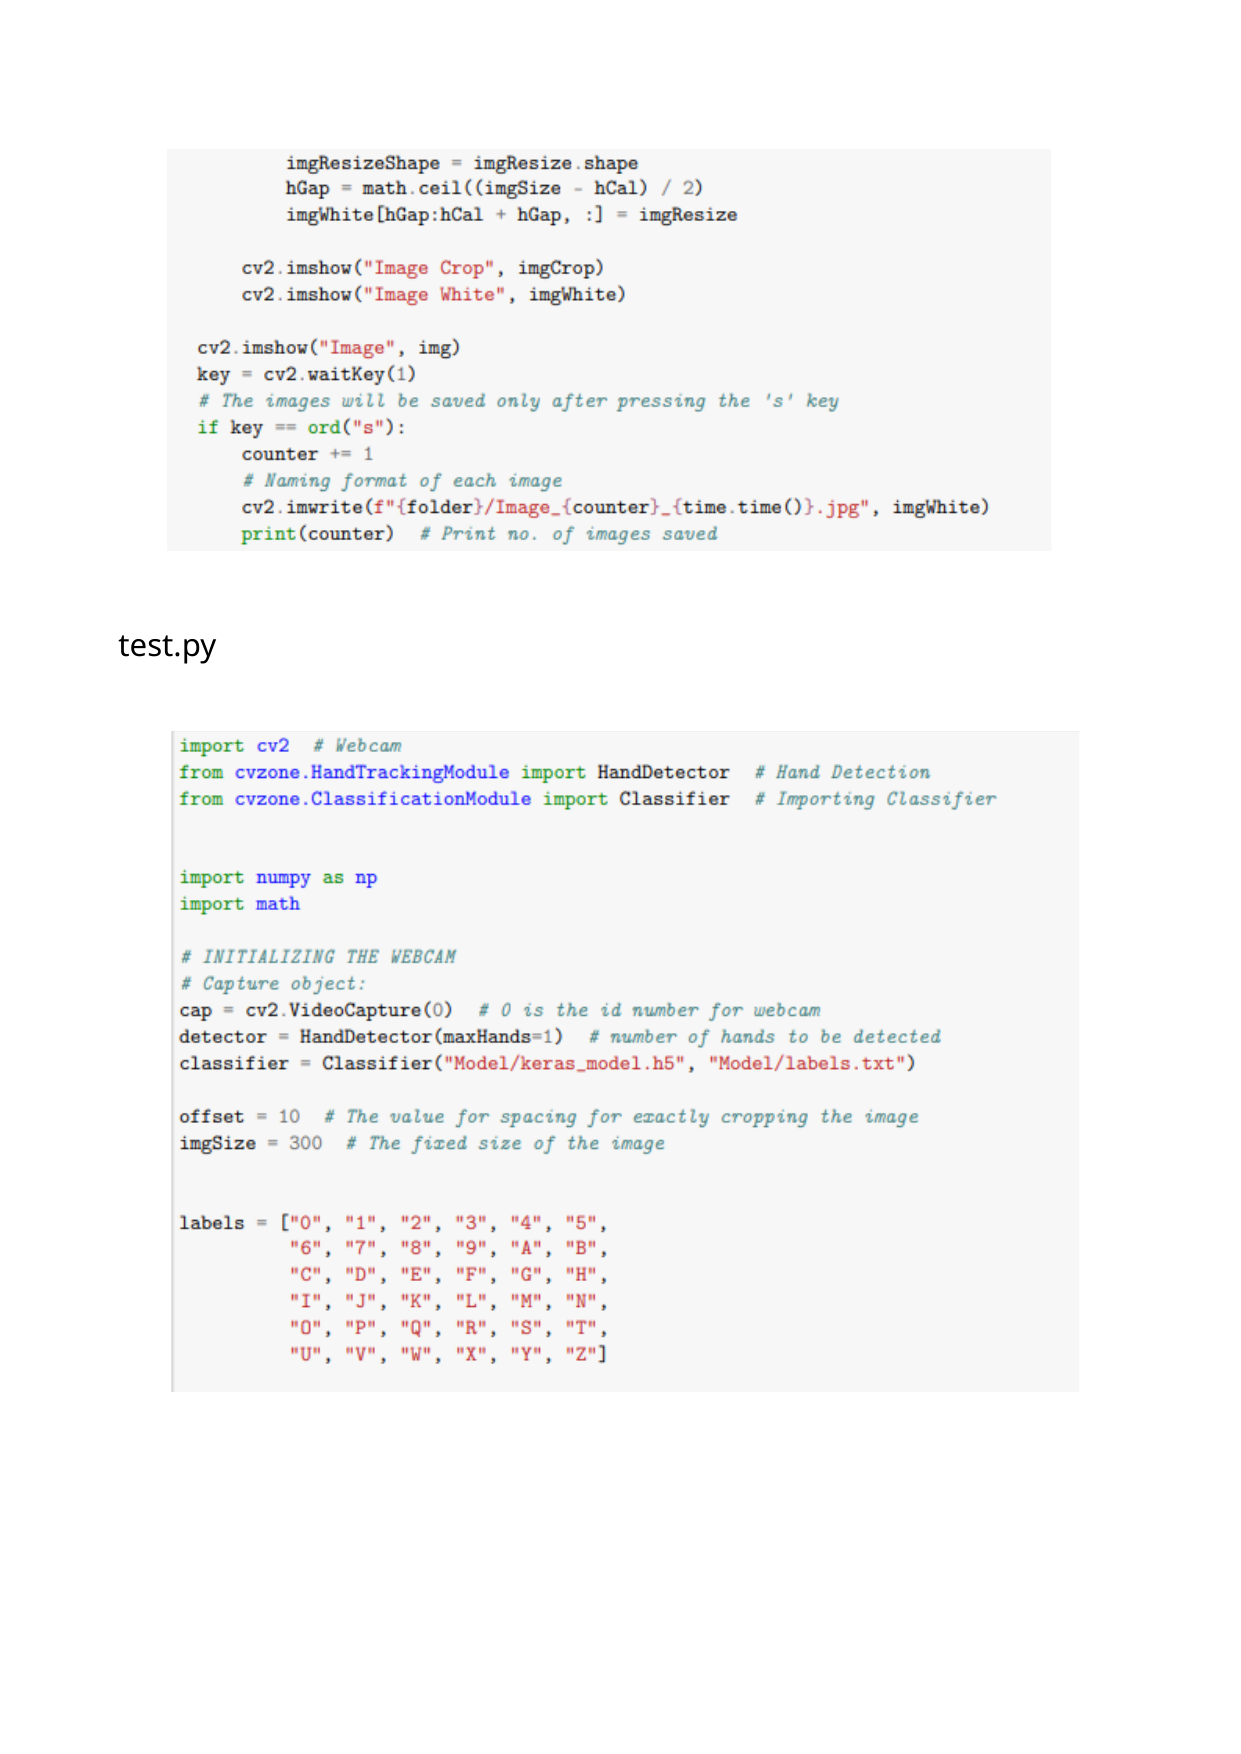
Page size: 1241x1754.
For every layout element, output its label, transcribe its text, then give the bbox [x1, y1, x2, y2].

picture [167, 149, 1052, 551]
picture [170, 731, 1080, 1392]
text test.py [118, 623, 1122, 665]
